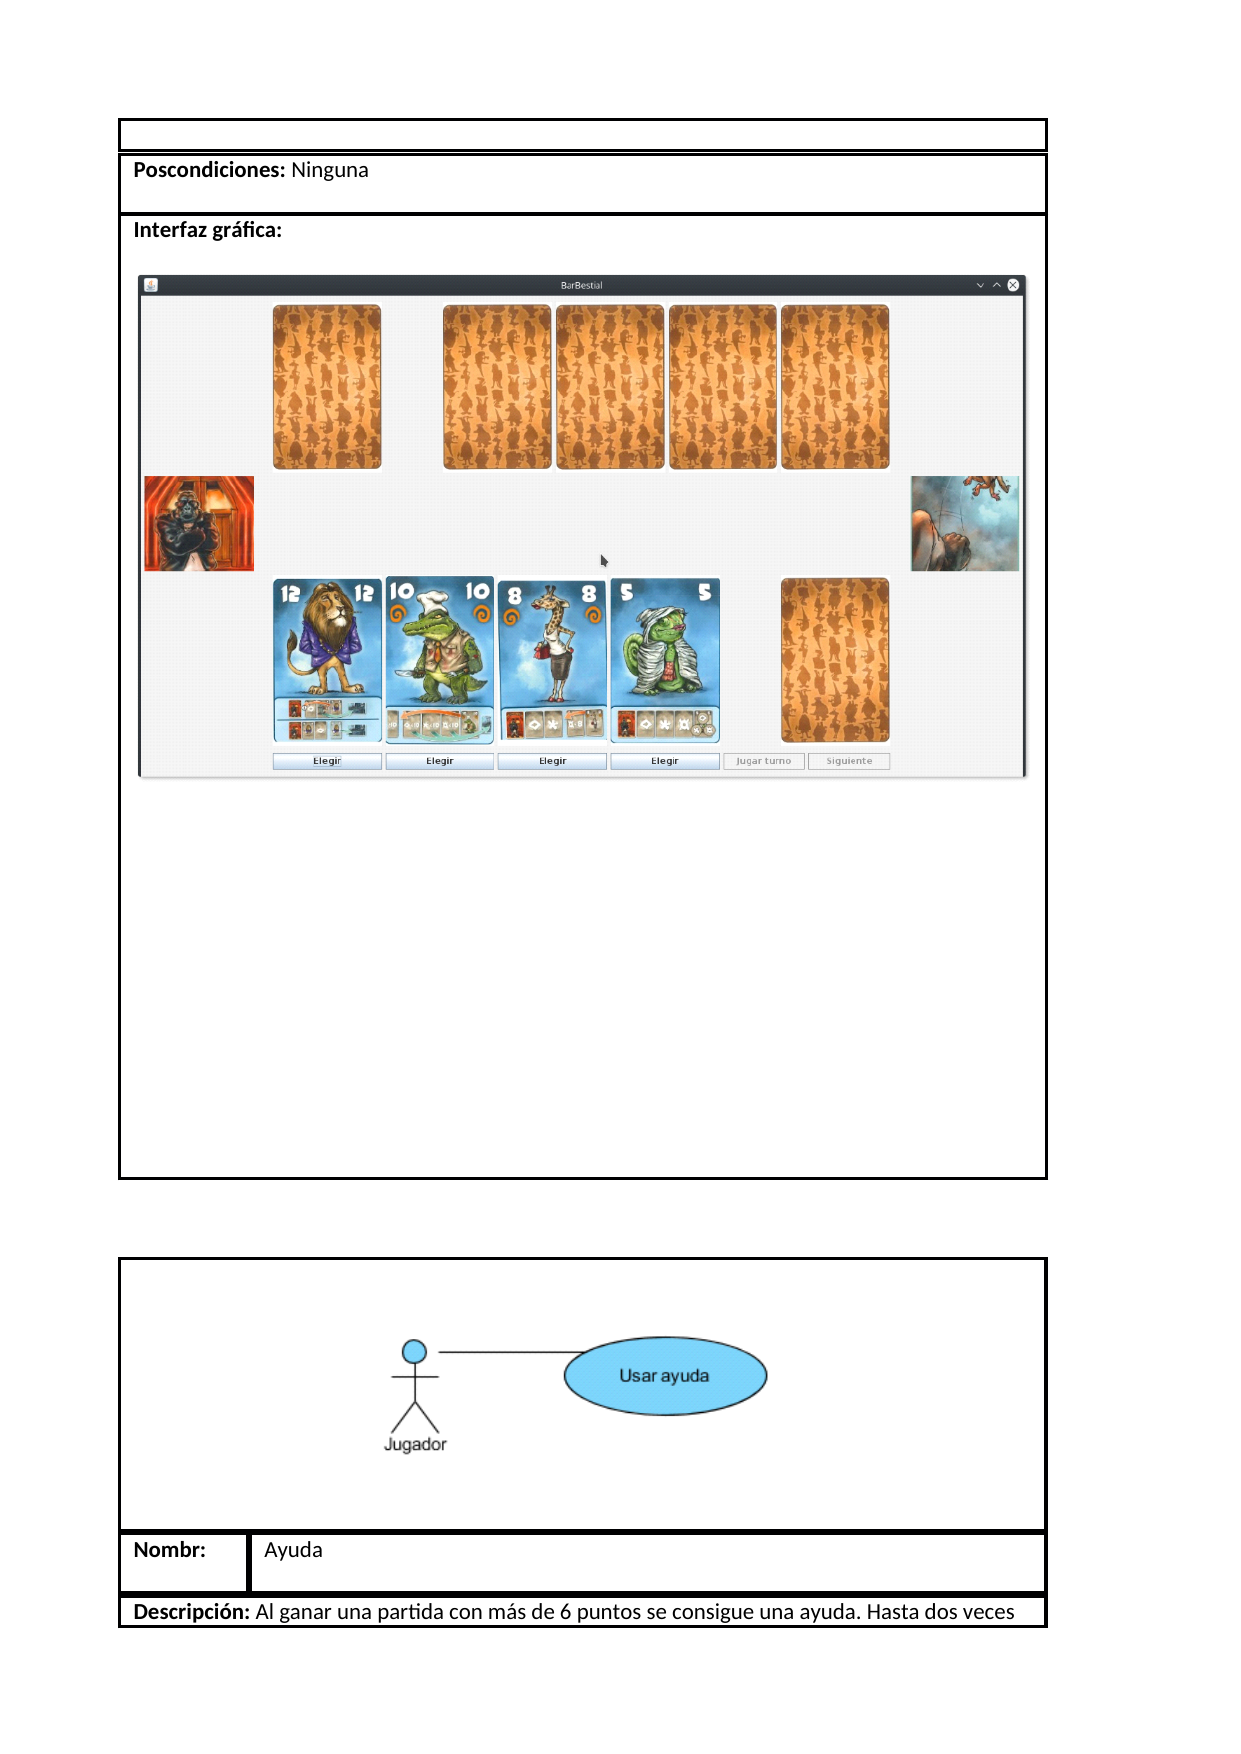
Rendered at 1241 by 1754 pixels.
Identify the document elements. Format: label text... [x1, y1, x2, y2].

table_cell Ayuda [252, 1535, 1044, 1591]
table_header [121, 1260, 1044, 1529]
table_cell Interfaz gráfica: [121, 216, 1045, 1177]
table_cell Descripción: Al ganar una partida con más de 6 puntos se consigue una ayuda. Hasta dos veces [121, 1598, 1044, 1625]
table_cell [121, 121, 1045, 149]
table_cell Nombr: [121, 1535, 246, 1591]
table_cell Poscondiciones: Ninguna [121, 156, 1045, 212]
